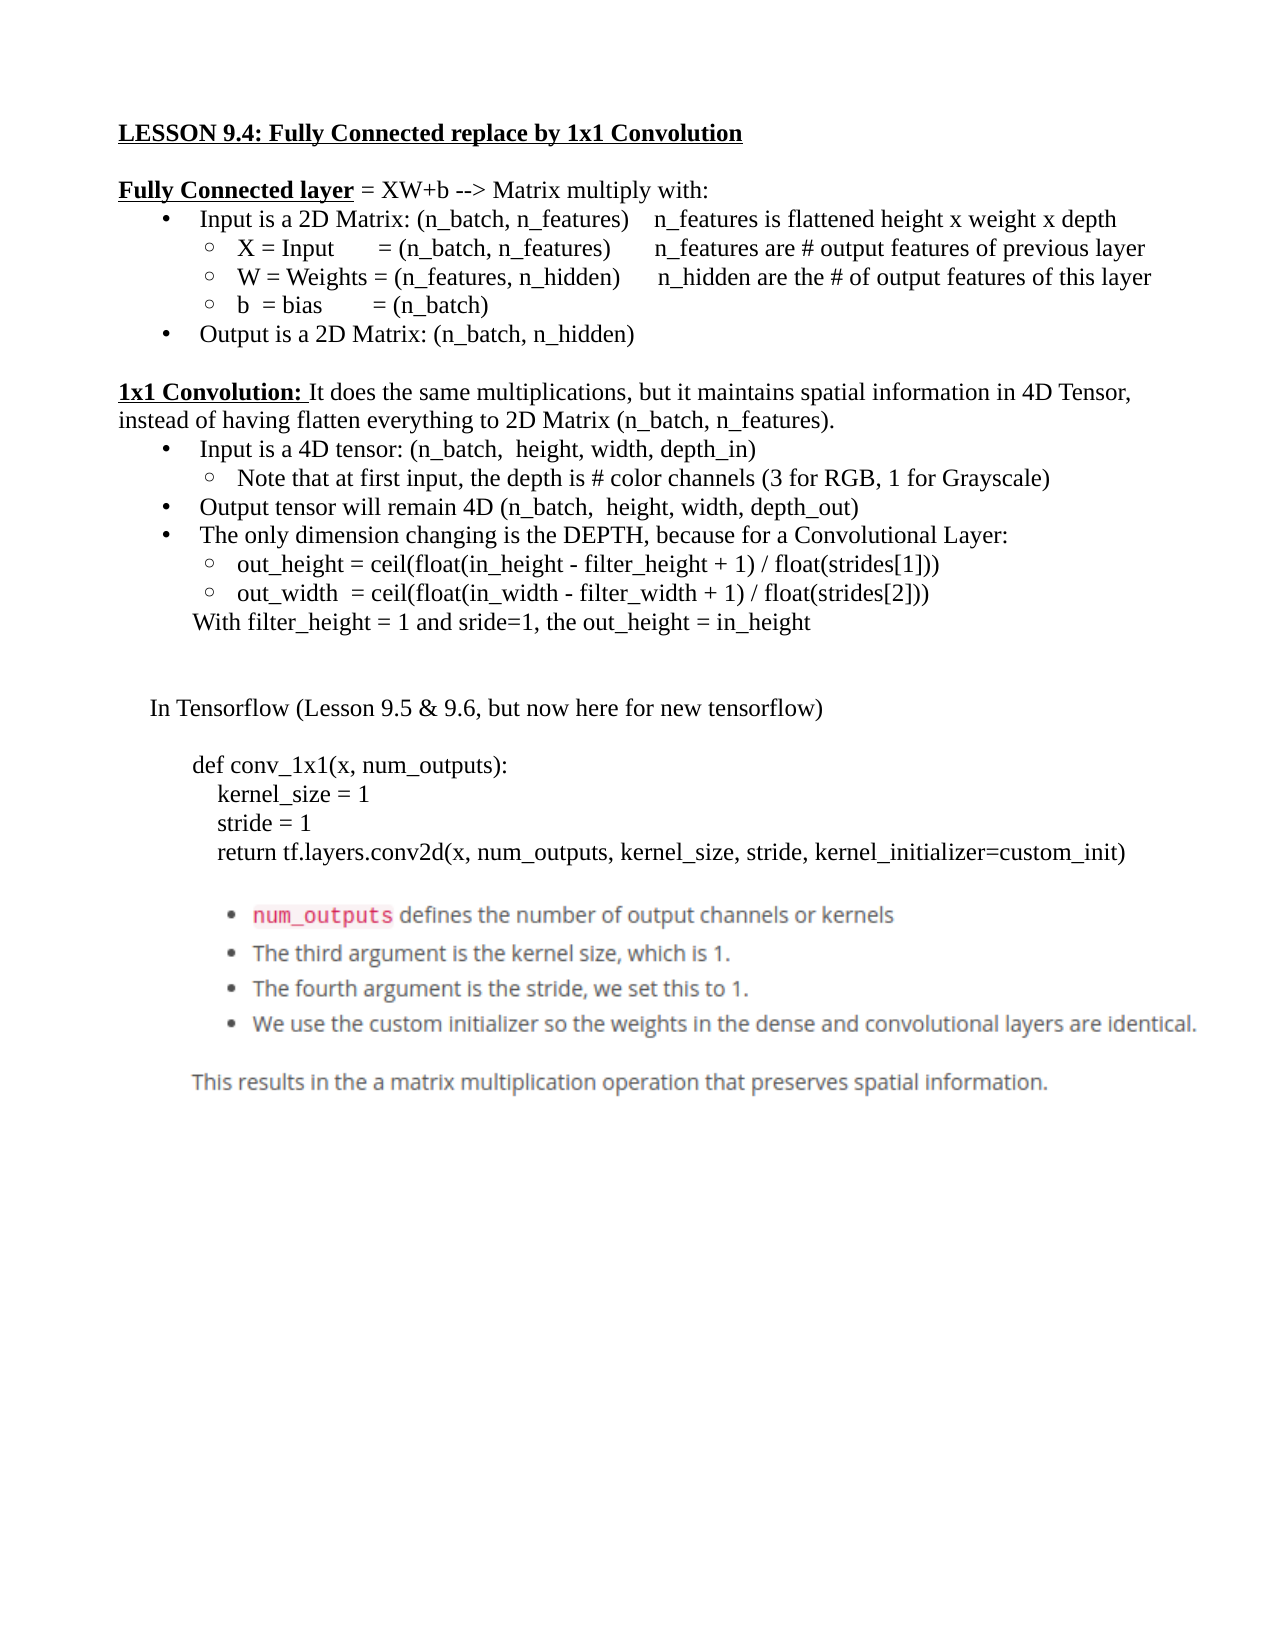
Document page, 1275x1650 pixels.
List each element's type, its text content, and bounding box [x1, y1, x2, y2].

text 1x1 Convolution: It does the same multiplications, but it maintains spatial information in 4D Tensor, instead of having flatten everything to 2D Matrix (n_batch, n_features). [118, 377, 1157, 434]
picture [182, 894, 1221, 1104]
list Output is a 2D Matrix: (n_batch, n_hidden) [162, 319, 1157, 348]
list The only dimension changing is the DEPTH, because for a Convolutional Layer: [162, 521, 1157, 549]
text return tf.layers.conv2d(x, num_outputs, kernel_size, stride, kernel_initializer=custom_init) [192, 837, 1157, 866]
list b = bias = (n_batch) [199, 291, 1157, 319]
text With filter_height = 1 and sride=1, the out_height = in_height [192, 607, 1157, 636]
text Fully Connected layer = XW+b --> Matrix multiply with: [118, 176, 1157, 204]
list Input is a 2D Matrix: (n_batch, n_features) n_features is flattened height x weight x depth [162, 204, 1157, 233]
list Note that at first input, the depth is # color channels (3 for RGB, 1 for Grayscale) [199, 463, 1157, 492]
text LESSON 9.4: Fully Connected replace by 1x1 Convolution [118, 118, 1157, 147]
list Output tensor will remain 4D (n_batch, height, width, depth_out) [162, 492, 1157, 521]
text kernel_size = 1 [192, 779, 1157, 808]
list Input is a 4D tensor: (n_batch, height, width, depth_in) [162, 434, 1157, 463]
list out_height = ceil(float(in_height - filter_height + 1) / float(strides[1])) [199, 549, 1157, 578]
list out_width = ceil(float(in_width - filter_width + 1) / float(strides[2])) [199, 578, 1157, 607]
text def conv_1x1(x, num_outputs): [192, 751, 1157, 779]
list X = Input = (n_batch, n_features) n_features are # output features of previous layer [199, 233, 1157, 262]
text In Tensorflow (Lesson 9.5 & 9.6, but now here for new tensorflow) [118, 693, 1157, 722]
list W = Weights = (n_features, n_hidden) n_hidden are the # of output features of this layer [199, 262, 1157, 291]
text stride = 1 [192, 808, 1157, 837]
